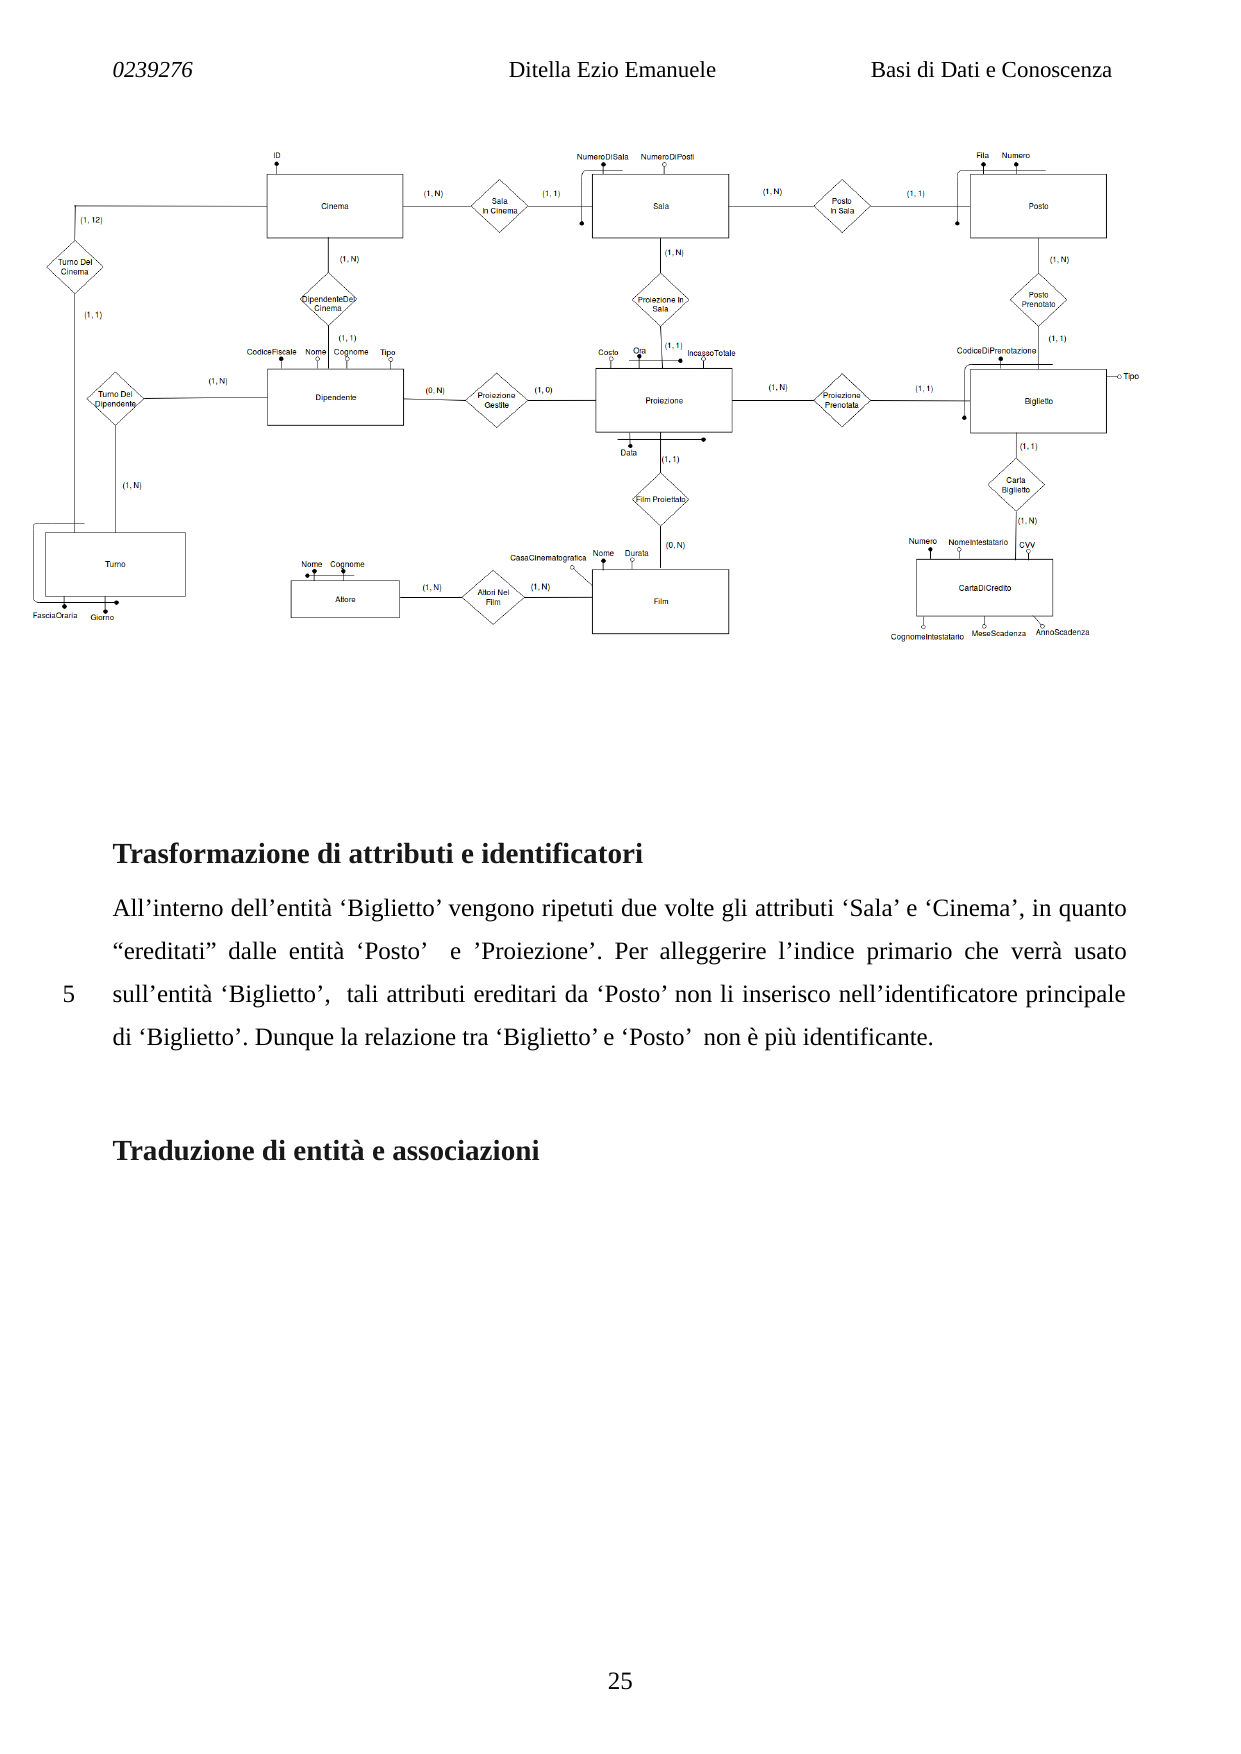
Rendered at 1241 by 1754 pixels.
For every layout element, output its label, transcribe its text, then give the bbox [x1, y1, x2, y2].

picture [28, 150, 1213, 754]
subtitle Traduzione di entità e associazioni [112, 1133, 1128, 1167]
subtitle Trasformazione di attributi e identificatori [112, 836, 1128, 870]
text All’interno dell’entità ‘Biglietto’ vengono ripetuti due volte gli attributi ‘Sala’ e ‘Cinema’, in quanto “ereditati” dalle entità ‘Posto’ e ’Proiezione’. Per alleggerire l’indice primario che verrà usato sull’entità ‘Biglietto’, tali attributi ereditari da ‘Posto’ non li inserisco nell’identificatore principale di ‘Biglietto’. Dunque la relazione tra ‘Biglietto’ e ‘Posto’ non è più identificante. [112, 893, 1128, 1051]
